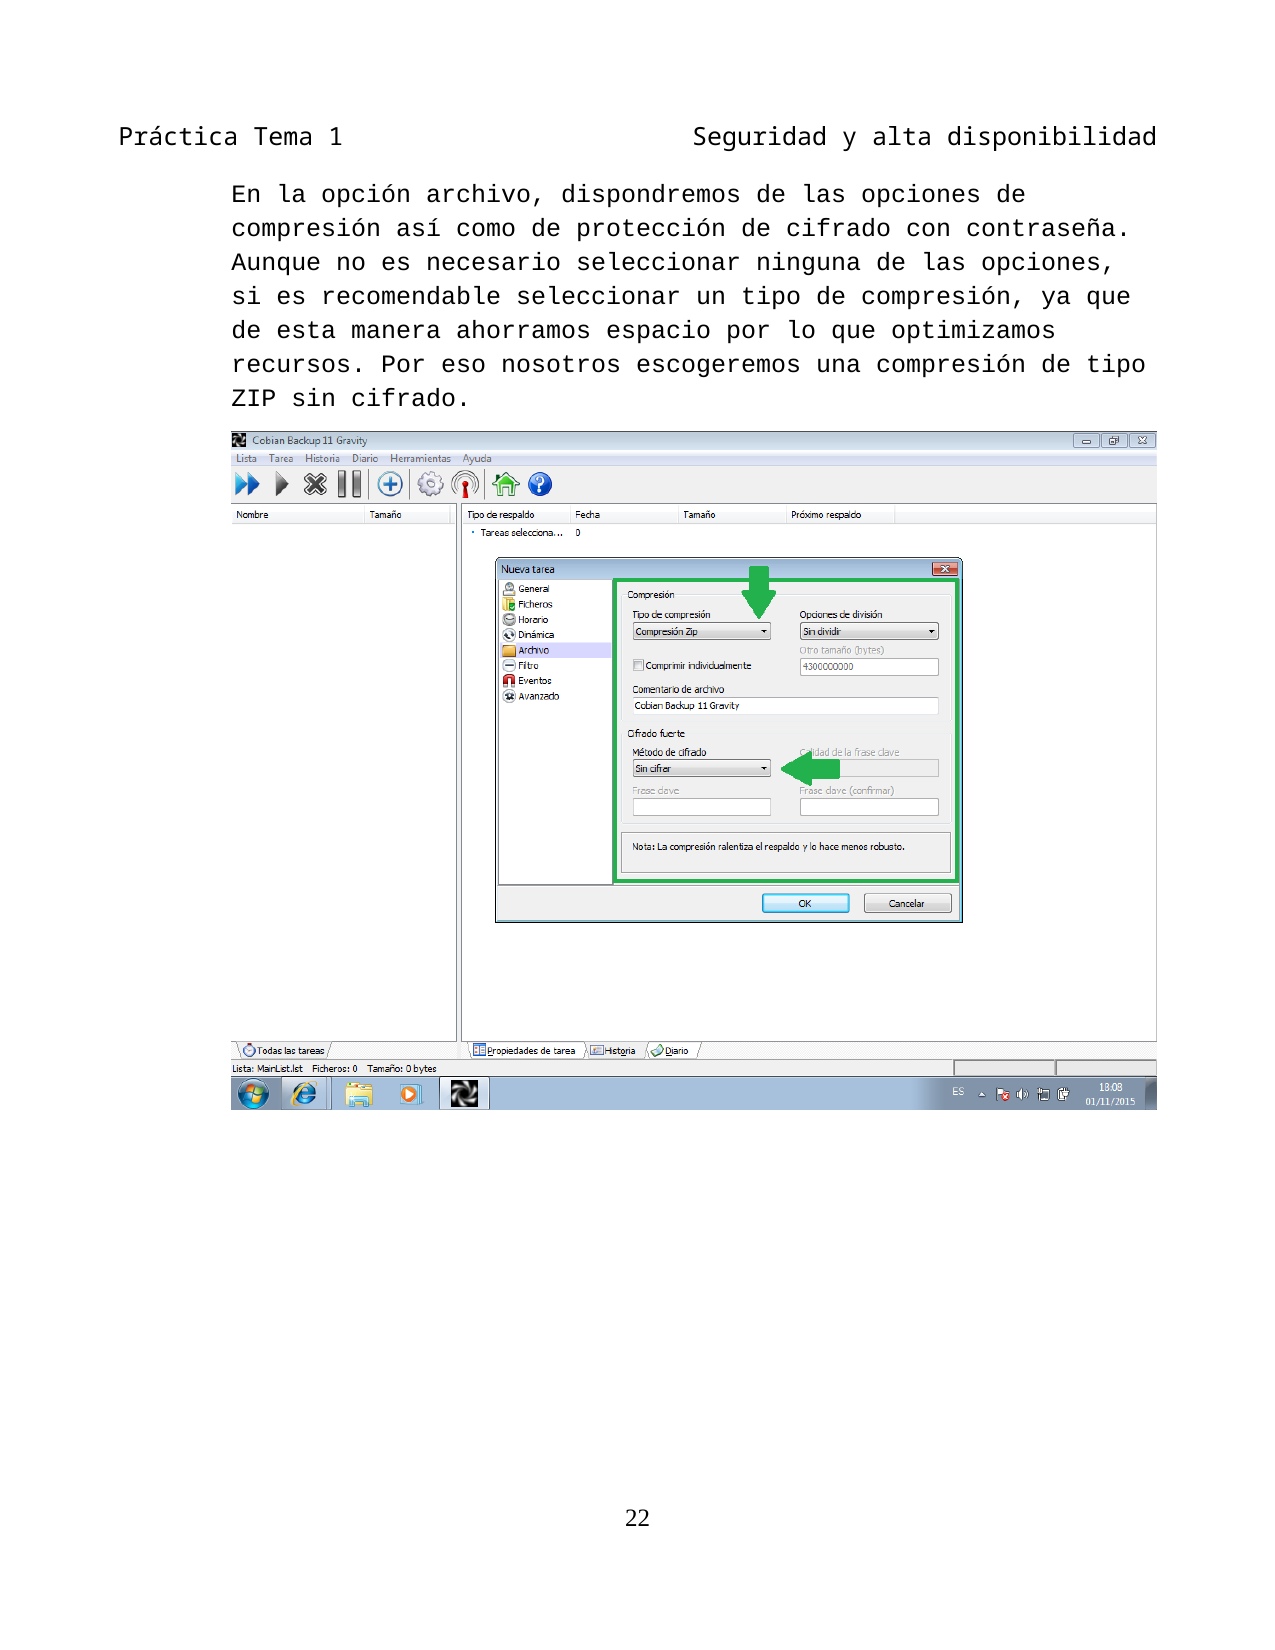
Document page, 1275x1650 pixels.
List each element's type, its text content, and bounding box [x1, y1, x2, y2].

text En la opción archivo, dispondremos de las opciones de compresión así como de protección de cifrado con contraseña. Aunque no es necesario seleccionar ninguna de las opciones, si es recomendable seleccionar un tipo de compresión, ya que de esta manera ahorramos espacio por lo que optimizamos recursos. Por eso nosotros escogeremos una compresión de tipo ZIP sin cifrado. [231, 182, 1157, 414]
picture [231, 431, 1157, 1110]
